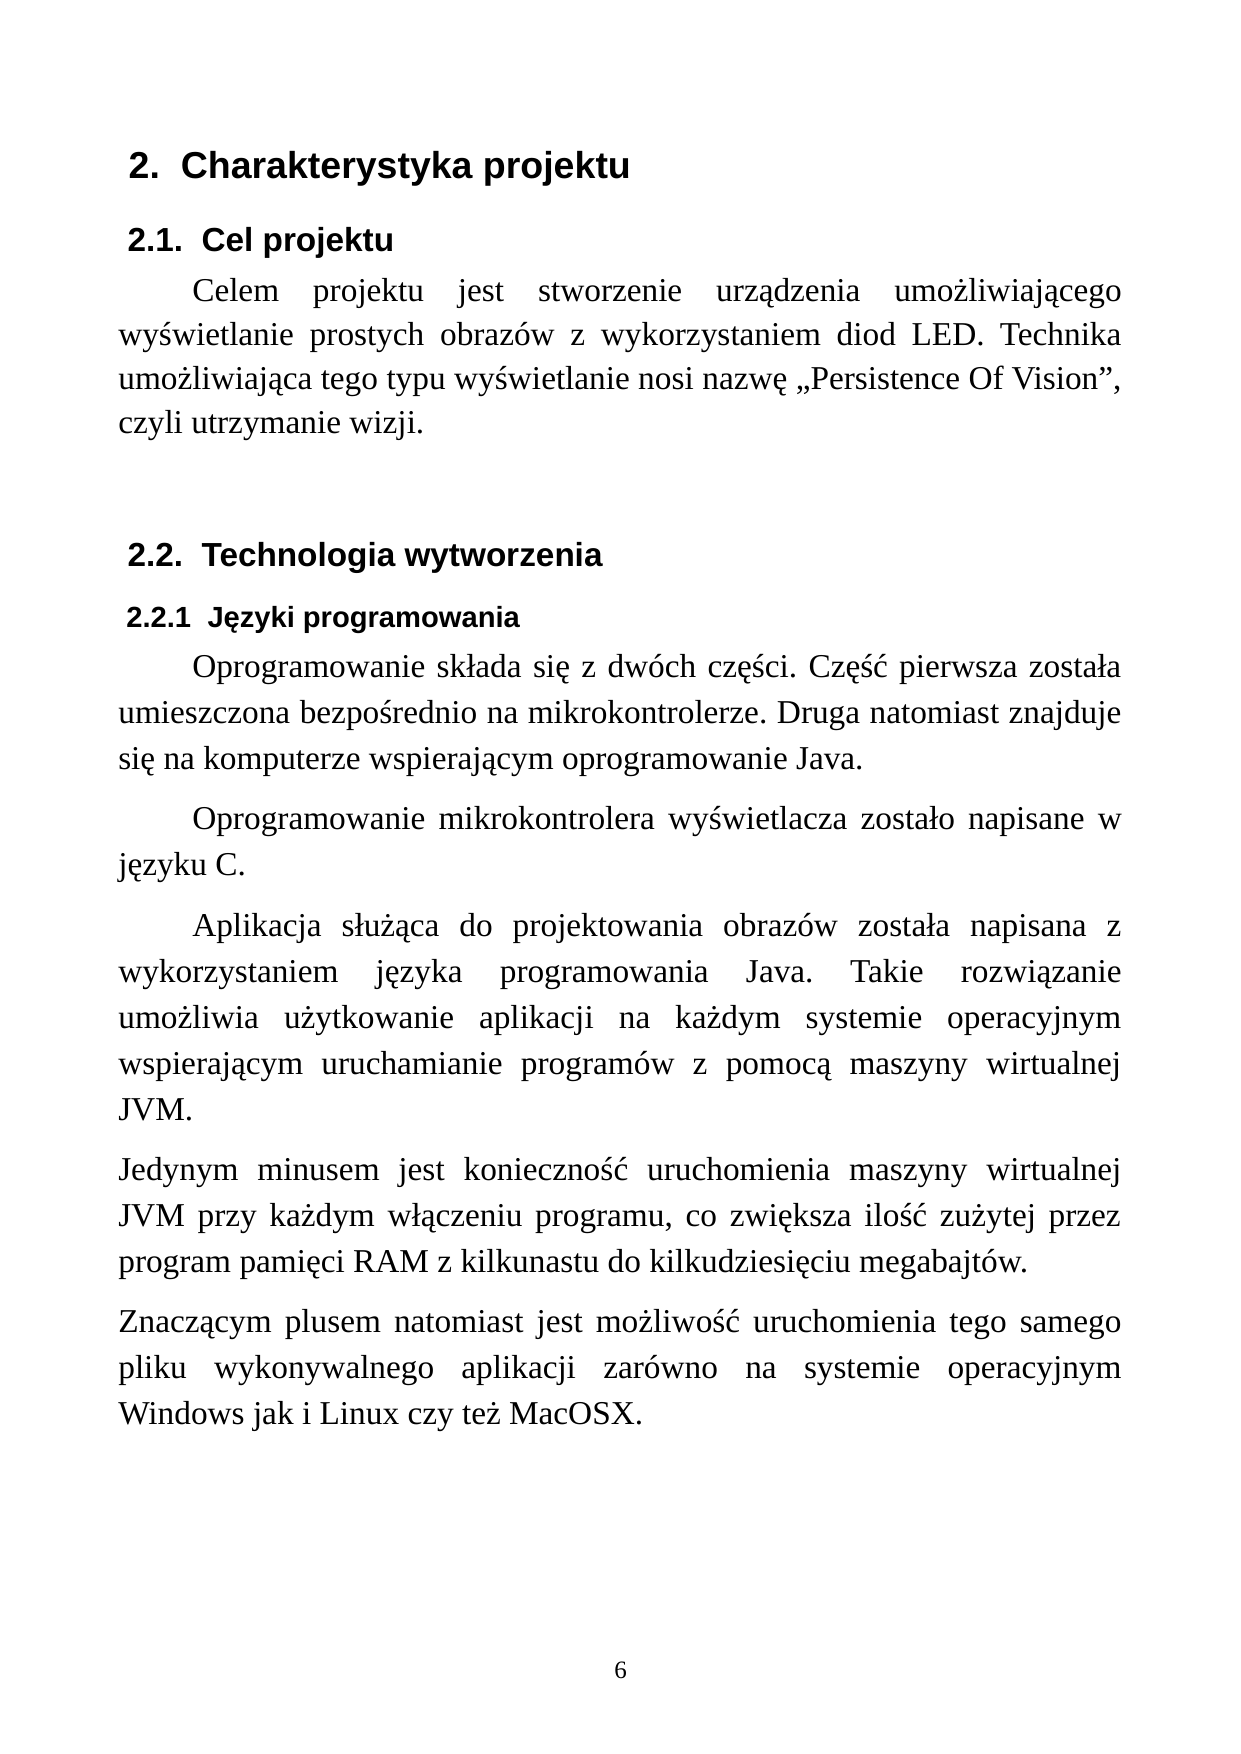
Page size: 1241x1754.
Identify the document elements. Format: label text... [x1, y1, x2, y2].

text Jedynym minusem jest konieczność uruchomienia maszyny wirtualnej JVM przy każdym włączeniu programu, co zwiększa ilość zużytej przez program pamięci RAM z kilkunastu do kilkudziesięciu megabajtów. [118, 1149, 1122, 1279]
text Oprogramowanie mikrokontrolera wyświetlacza zostało napisane w języku C. [118, 799, 1122, 883]
subtitle Charakterystyka projektu [118, 143, 1122, 186]
subtitle Technologia wytworzenia [118, 535, 1122, 573]
text Znaczącym plusem natomiast jest możliwość uruchomienia tego samego pliku wykonywalnego aplikacji zarówno na systemie operacyjnym Windows jak i Linux czy też MacOSX. [118, 1302, 1122, 1432]
text Oprogramowanie składa się z dwóch części. Część pierwsza została umieszczona bezpośrednio na mikrokontrolerze. Druga natomiast znajduje się na komputerze wspierającym oprogramowanie Java. [118, 646, 1122, 776]
text Aplikacja służąca do projektowania obrazów została napisana z wykorzystaniem języka programowania Java. Takie rozwiązanie umożliwia użytkowanie aplikacji na każdym systemie operacyjnym wspierającym uruchamianie programów z pomocą maszyny wirtualnej JVM. [118, 905, 1122, 1127]
text Celem projektu jest stworzenie urządzenia umożliwiającego wyświetlanie prostych obrazów z wykorzystaniem diod LED. Technika umożliwiająca tego typu wyświetlanie nosi nazwę „Persistence Of Vision”, czyli utrzymanie wizji. [118, 271, 1122, 441]
subtitle Cel projektu [118, 219, 1122, 258]
subtitle Języki programowania [118, 600, 1122, 634]
